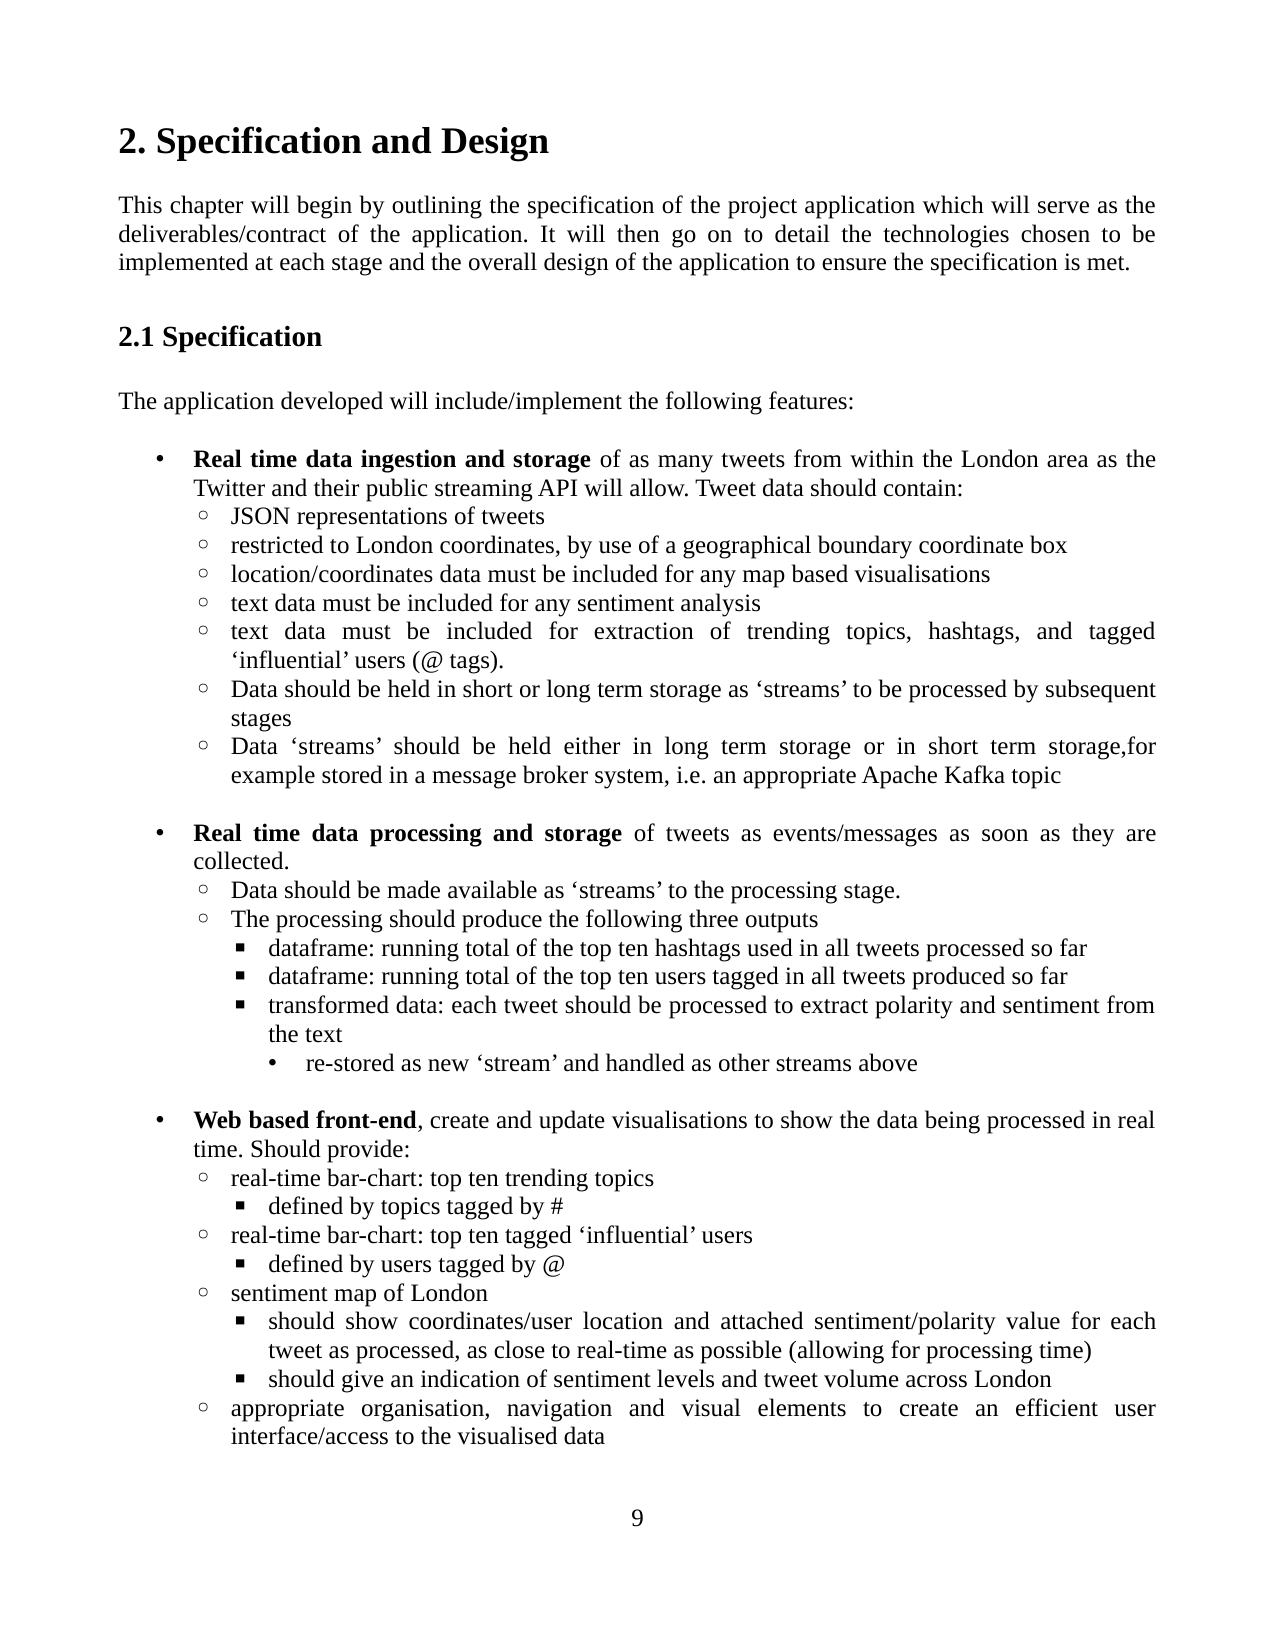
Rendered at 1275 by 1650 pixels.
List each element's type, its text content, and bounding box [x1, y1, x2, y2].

text 2.1 Specification [118, 319, 1157, 353]
list restricted to London coordinates, by use of a geographical boundary coordinate box [193, 530, 1157, 559]
list Real time data ingestion and storage of as many tweets from within the London area as the Twitter and their public streaming API will allow. Tweet data should contain: [156, 444, 1157, 501]
list Data ‘streams’ should be held either in long term storage or in short term storage,for example stored in a message broker system, i.e. an appropriate Apache Kafka topic [193, 731, 1157, 789]
list Web based front-end, create and update visualisations to show the data being processed in real time. Should provide: [156, 1105, 1157, 1163]
list real-time bar-chart: top ten trending topics [193, 1163, 1157, 1191]
list JSON representations of tweets [193, 501, 1157, 530]
list Data should be made available as ‘streams’ to the processing stage. [193, 875, 1157, 904]
list text data must be included for any sentiment analysis [193, 588, 1157, 616]
text The application developed will include/implement the following features: [118, 386, 1157, 415]
list defined by users tagged by @ [231, 1249, 1157, 1278]
list Data should be held in short or long term storage as ‘streams’ to be processed by subsequent stages [193, 674, 1157, 731]
list text data must be included for extraction of trending topics, hashtags, and tagged ‘influential’ users (@ tags). [193, 616, 1157, 674]
list dataframe: running total of the top ten users tagged in all tweets produced so far [231, 961, 1157, 990]
list dataframe: running total of the top ten hashtags used in all tweets processed so far [231, 933, 1157, 961]
list real-time bar-chart: top ten tagged ‘influential’ users [193, 1220, 1157, 1249]
list defined by topics tagged by # [231, 1191, 1157, 1220]
list location/coordinates data must be included for any map based visualisations [193, 559, 1157, 588]
list The processing should produce the following three outputs [193, 904, 1157, 933]
text 2. Specification and Design [118, 118, 1157, 161]
list re-stored as new ‘stream’ and handled as other streams above [268, 1048, 1157, 1076]
list should show coordinates/user location and attached sentiment/polarity value for each tweet as processed, as close to real-time as possible (allowing for processing time) [231, 1306, 1157, 1364]
list should give an indication of sentiment levels and tweet volume across London [231, 1364, 1157, 1393]
list Real time data processing and storage of tweets as events/messages as soon as they are collected. [156, 818, 1157, 875]
list appropriate organisation, navigation and visual elements to create an efficient user interface/access to the visualised data [193, 1393, 1157, 1450]
list sentiment map of London [193, 1278, 1157, 1306]
list transformed data: each tweet should be processed to extract polarity and sentiment from the text [231, 990, 1157, 1048]
text This chapter will begin by outlining the specification of the project application which will serve as the deliverables/contract of the application. It will then go on to detail the technologies chosen to be implemented at each stage and the overall design of the application to ensure the specification is met. [118, 190, 1157, 276]
